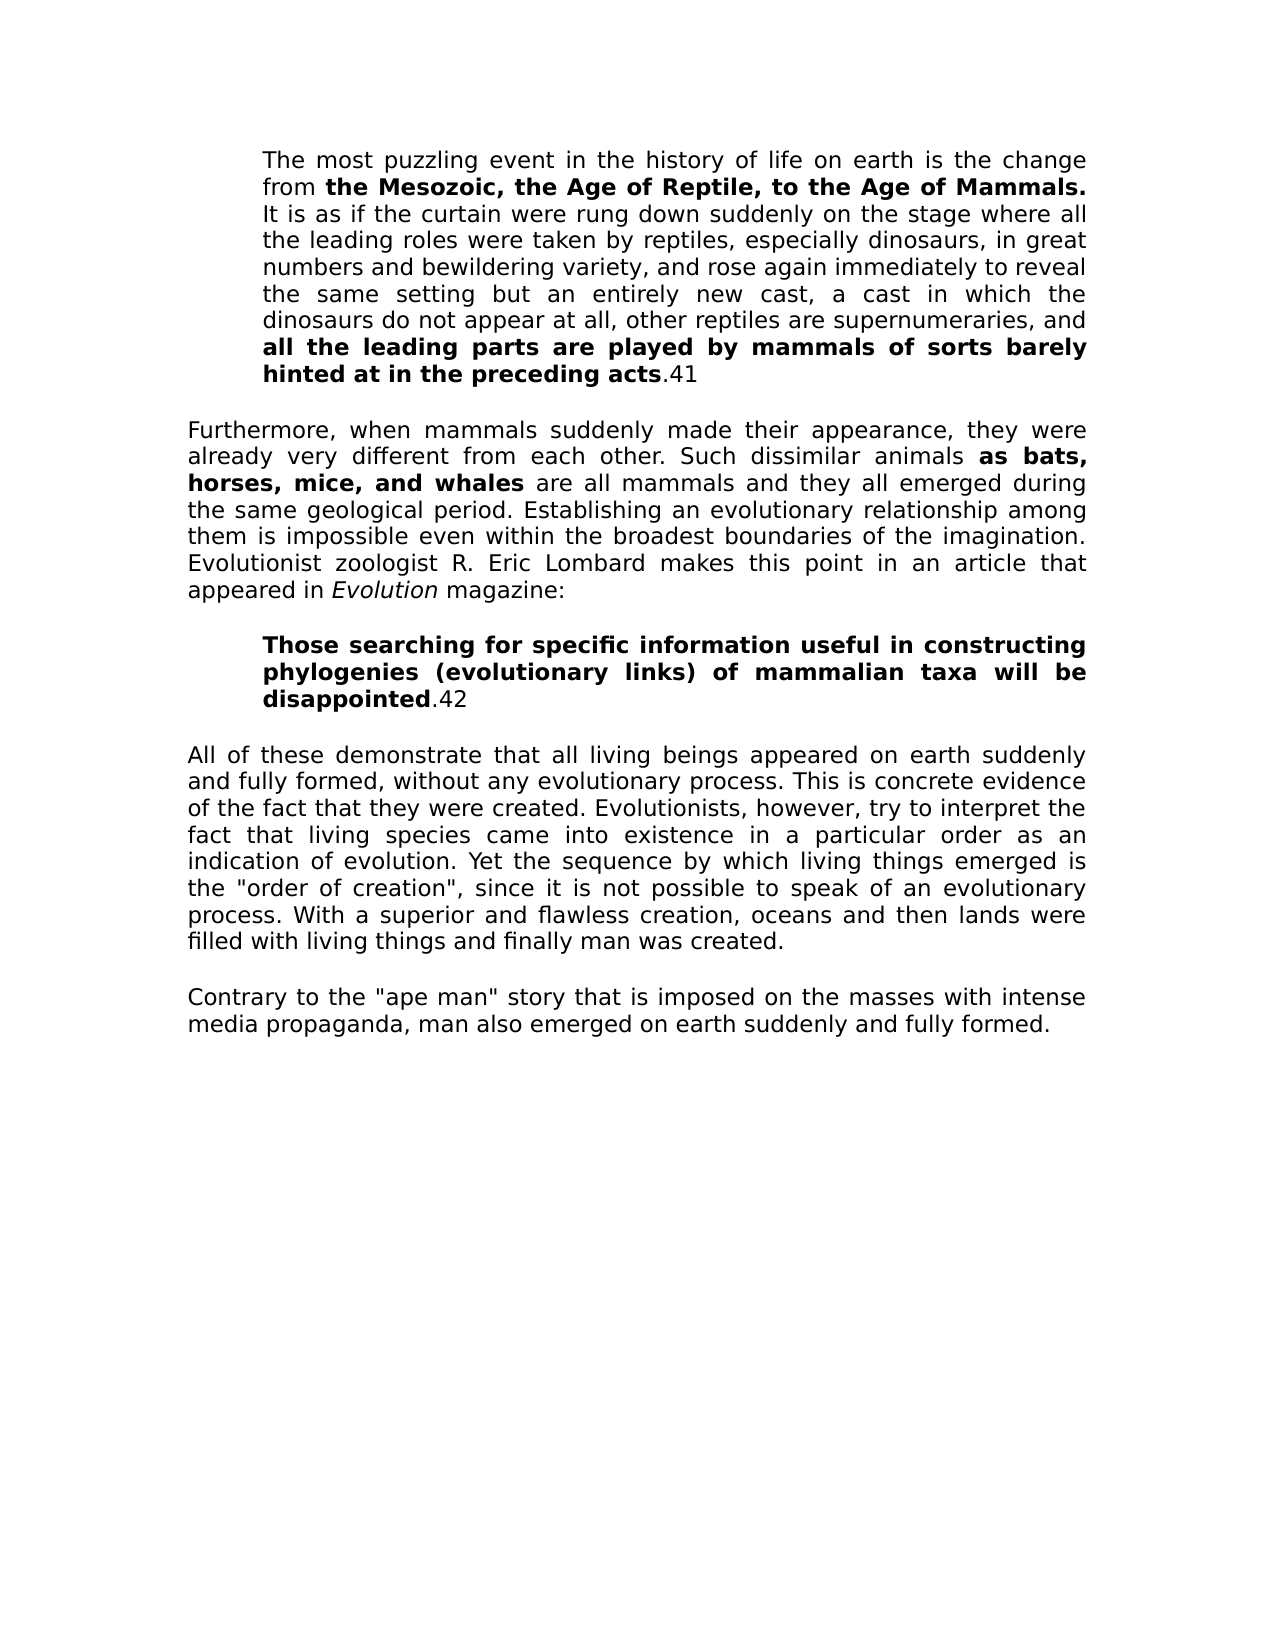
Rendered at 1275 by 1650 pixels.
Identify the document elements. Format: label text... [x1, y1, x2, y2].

text All of these demonstrate that all living beings appeared on earth suddenly and fully formed, without any evolutionary process. This is concrete evidence of the fact that they were created. Evolutionists, however, try to interpret the fact that living species came into existence in a particular order as an indication of evolution. Yet the sequence by which living things emerged is the "order of creation", since it is not possible to speak of an evolutionary process. With a superior and flawless creation, oceans and then lands were filled with living things and finally man was created. [187, 742, 1088, 955]
text Contrary to the "ape man" story that is imposed on the masses with intense media propaganda, man also emerged on earth suddenly and fully formed. [187, 984, 1088, 1038]
text Those searching for specific information useful in constructing phylogenies (evolutionary links) of mammalian taxa will be disappointed.42 [262, 633, 1088, 713]
text Furthermore, when mammals suddenly made their appearance, they were already very different from each other. Such dissimilar animals as bats, horses, mice, and whales are all mammals and they all emerged during the same geological period. Establishing an evolutionary relationship among them is impossible even within the broadest boundaries of the imagination. Evolutionist zoologist R. Eric Lombard makes this point in an article that appeared in Evolution magazine: [187, 417, 1088, 603]
text The most puzzling event in the history of life on earth is the change from the Mesozoic, the Age of Reptile, to the Age of Mammals. It is as if the curtain were rung down suddenly on the stage where all the leading roles were taken by reptiles, especially dinosaurs, in great numbers and bewildering variety, and rose again immediately to reveal the same setting but an entirely new cast, a cast in which the dinosaurs do not appear at all, other reptiles are supernumeraries, and all the leading parts are played by mammals of sorts barely hinted at in the preceding acts.41 [262, 148, 1088, 388]
